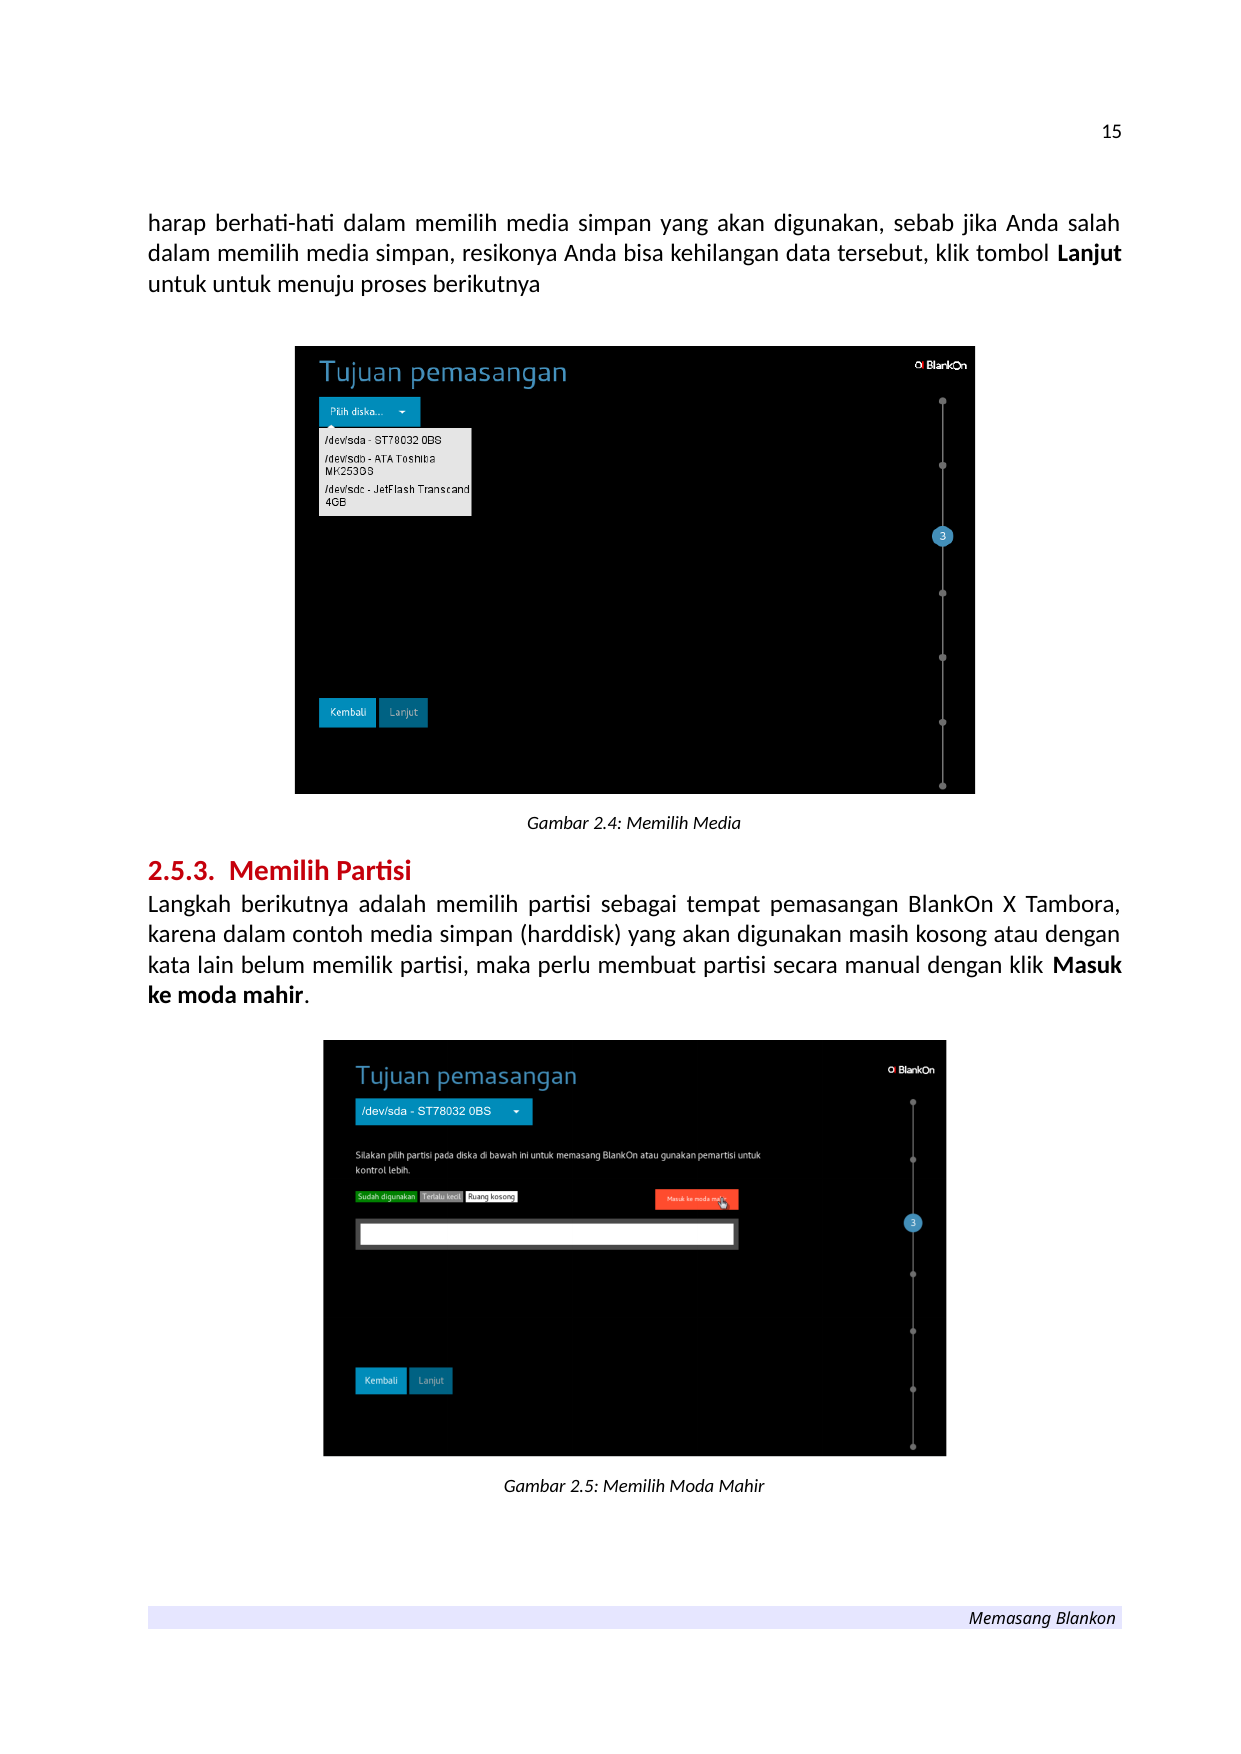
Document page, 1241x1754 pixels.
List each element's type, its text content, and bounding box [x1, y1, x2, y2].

picture [294, 346, 976, 794]
text Gambar 2.4: Memilih Media [281, 346, 989, 834]
text Gambar 2.5: Memilih Moda Mahir [296, 1040, 973, 1497]
text harap berhati-hati dalam memilih media simpan yang akan digunakan, sebab jika Anda salah dalam memilih media simpan, resikonya Anda bisa kehilangan data tersebut, klik tombol Lanjut untuk untuk menuju proses berikutnya [148, 207, 1122, 298]
subtitle Memilih Partisi [148, 334, 1122, 888]
text Langkah berikutnya adalah memilih partisi sebagai tempat pemasangan BlankOn X Tambora, karena dalam contoh media simpan (harddisk) yang akan digunakan masih kosong atau dengan kata lain belum memilik partisi, maka perlu membuat partisi secara manual dengan klik Masuk ke moda mahir. [148, 888, 1122, 1010]
picture [323, 1040, 947, 1457]
